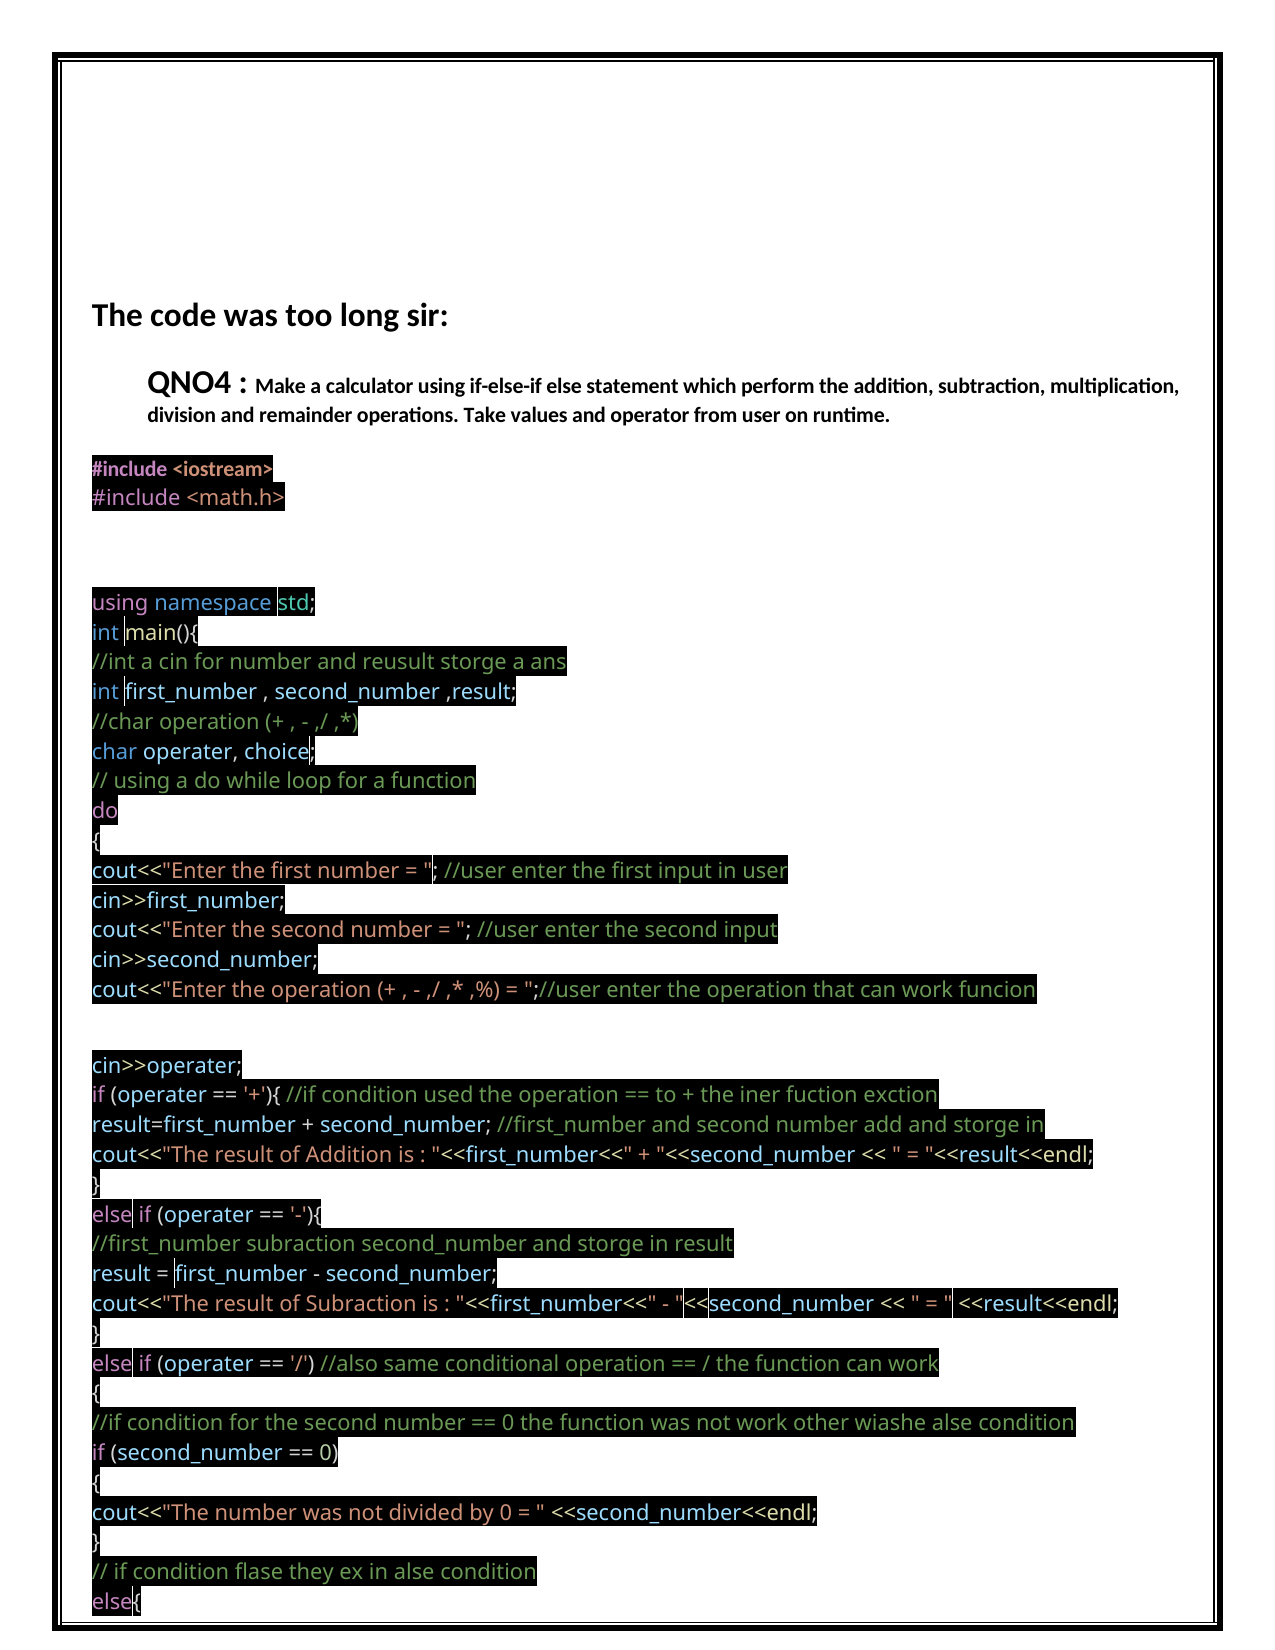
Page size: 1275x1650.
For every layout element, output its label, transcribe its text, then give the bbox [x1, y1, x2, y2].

text cout<<"The result of Addition is : "<<first_number<<" + "<<second_number << " = "<<result<<endl; [92, 1139, 1204, 1169]
text else if (operater == '/') //also same conditional operation == / the function can work [92, 1347, 1204, 1377]
text #include <math.h> [92, 482, 1204, 511]
text else if (operater == '-'){ [92, 1198, 1204, 1228]
text //int a cin for number and reusult storge a ans [92, 646, 1204, 676]
text } [92, 1318, 1204, 1347]
text QNO4 : Make a calculator using if-else-if else statement which perform the addition, subtraction, multiplication, division and remainder operations. Take values and operator from user on runtime. [147, 361, 1204, 428]
text } [92, 1169, 1204, 1198]
text int main(){ [92, 616, 1204, 646]
text The code was too long sir: [92, 294, 1065, 334]
text int first_number , second_number ,result; [92, 676, 1204, 706]
text //if condition for the second number == 0 the function was not work other wiashe alse condition [92, 1407, 1204, 1437]
text result=first_number + second_number; //first_number and second number add and storge in [92, 1109, 1204, 1139]
text //char operation (+ , - ,/ ,*) [92, 706, 1204, 736]
text else{ [92, 1586, 1204, 1616]
text result = first_number - second_number; [92, 1258, 1204, 1288]
text do [92, 795, 1204, 825]
text #include <iostream> [92, 455, 1204, 482]
text if (operater == '+'){ //if condition used the operation == to + the iner fuction exction [92, 1079, 1204, 1109]
text // using a do while loop for a function [92, 765, 1204, 795]
text } [92, 1526, 1204, 1556]
text cin>>first_number; [92, 884, 1204, 914]
text cout<<"The number was not divided by 0 = " <<second_number<<endl; [92, 1496, 1204, 1526]
text cin>>operater; [92, 1049, 1204, 1079]
text cout<<"The result of Subraction is : "<<first_number<<" - "<<second_number << " = " <<result<<endl; [92, 1288, 1204, 1318]
text { [92, 825, 1204, 855]
text cin>>second_number; [92, 944, 1204, 974]
text cout<<"Enter the first number = "; //user enter the first input in user [92, 855, 1204, 884]
text if (second_number == 0) [92, 1437, 1204, 1467]
text { [92, 1467, 1204, 1496]
text // if condition flase they ex in alse condition [92, 1556, 1204, 1586]
text { [92, 1377, 1204, 1407]
text //first_number subraction second_number and storge in result [92, 1228, 1204, 1258]
text char operater, choice; [92, 736, 1204, 765]
text cout<<"Enter the second number = "; //user enter the second input [92, 914, 1204, 944]
text cout<<"Enter the operation (+ , - ,/ ,* ,%) = ";//user enter the operation that can work funcion [92, 974, 1204, 1004]
text using namespace std; [92, 587, 1204, 616]
